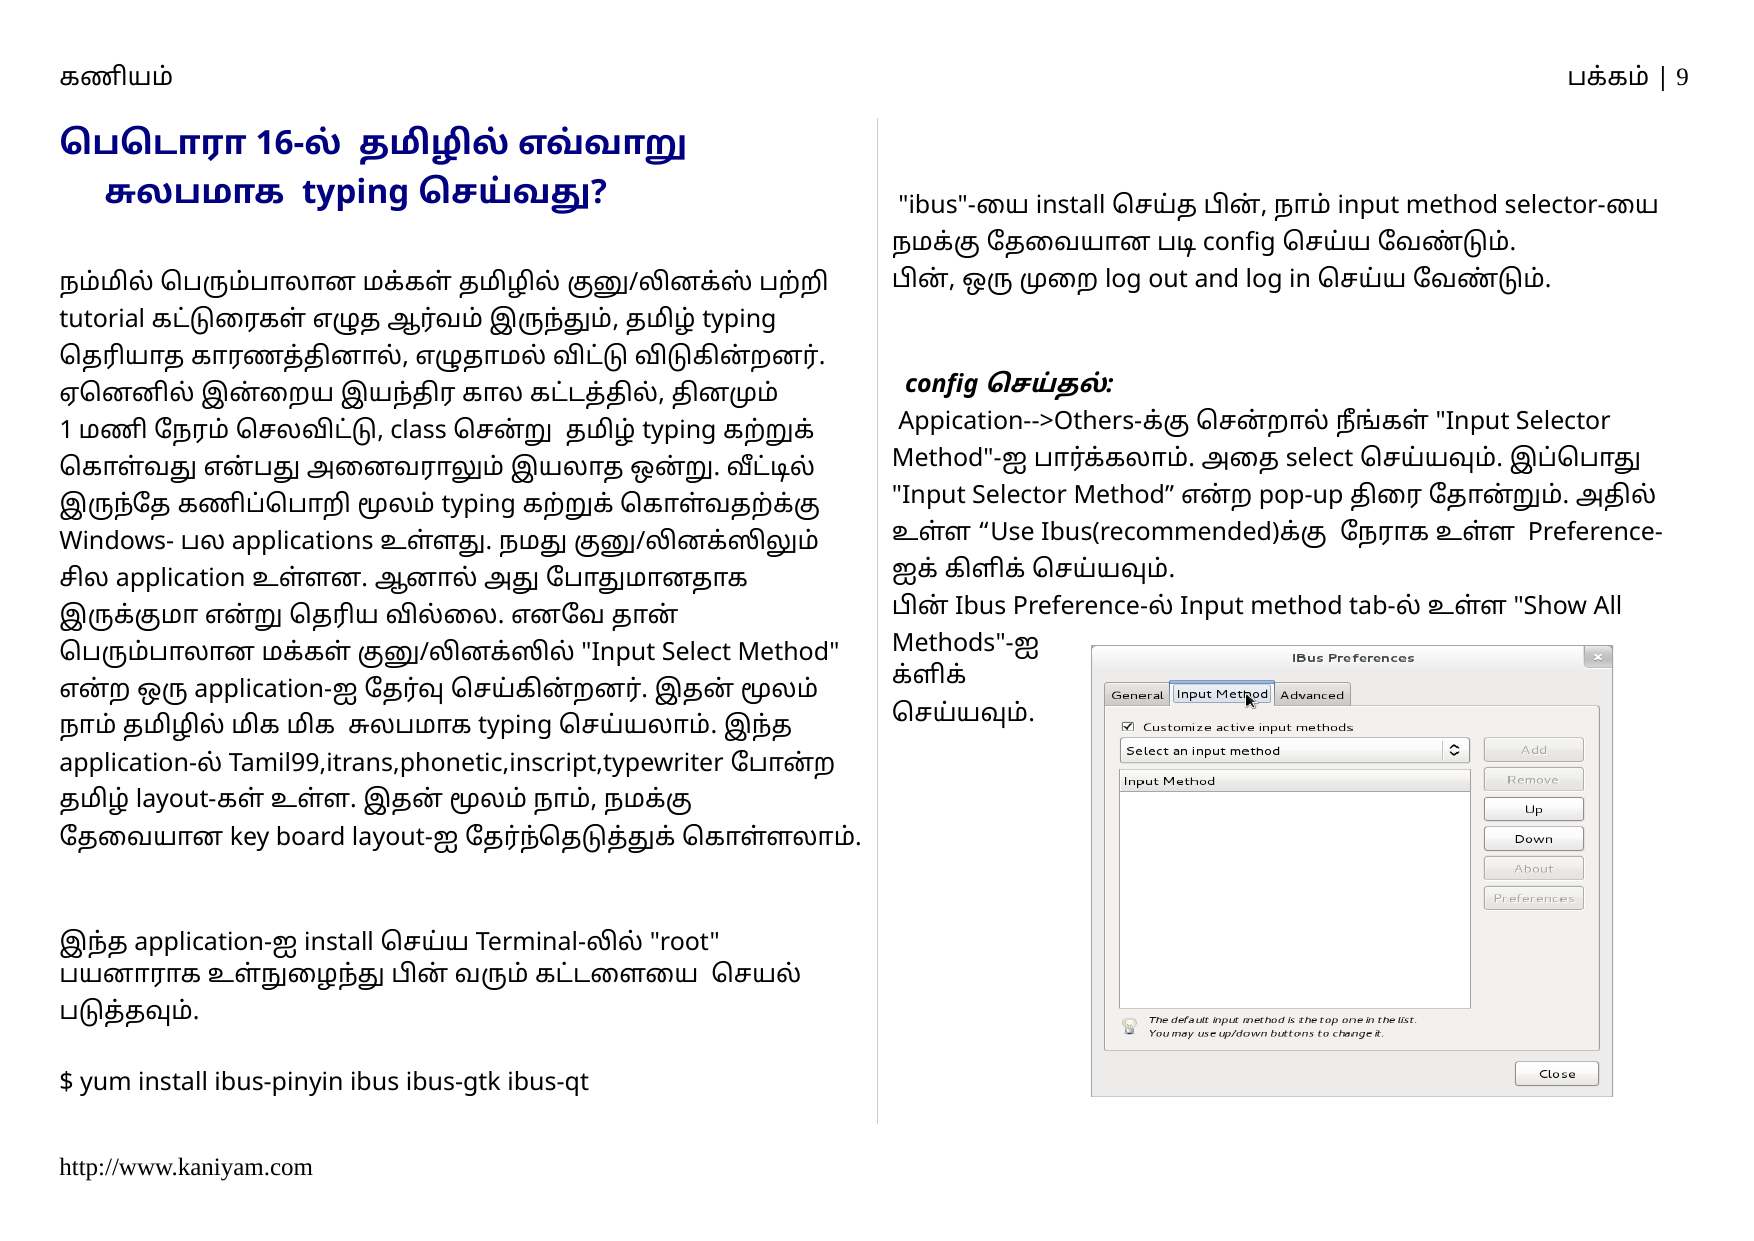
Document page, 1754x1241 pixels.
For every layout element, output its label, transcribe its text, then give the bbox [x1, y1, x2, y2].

text இந்த application-ஐ install செய்ய Terminal-லில் "root" பயனாராக உள்நுழைந்து பின் வரும் கட்டளையை செயல் படுத்தவும். [59, 923, 862, 1030]
text $ yum install ibus-pinyin ibus ibus-gtk ibus-qt [59, 1064, 862, 1098]
text config செய்தல்: [892, 366, 1695, 403]
text Appication-->Others-க்கு சென்றால் நீங்கள் "Input Selector Method"-ஐ பார்க்கலாம். அதை select செய்யவும். இப்பொது "Input Selector Method” என்ற pop-up திரை தோன்றும். அதில் உள்ள “Use Ibus(recommended)க்கு நேராக உள்ள Preference-ஐக் கிளிக் செய்யவும். [892, 403, 1695, 588]
text "ibus"-யை install செய்த பின், நாம் input method selector-யை நமக்கு தேவையான படி config செய்ய வேண்டும். [892, 187, 1695, 261]
subtitle பெடொரா 16-ல் தமிழில் எவ்வாறு சுலபமாக typing செய்வது? [59, 118, 862, 217]
text பின் Ibus Preference-ல் Input method tab-ல் உள்ள "Show All Methods"-ஐ க்ளிக் செய்யவும். [892, 588, 1695, 731]
text பின், ஒரு முறை log out and log in செய்ய வேண்டும். [892, 261, 1695, 298]
picture [1091, 645, 1614, 1097]
text நம்மில் பெரும்பாலான மக்கள் தமிழில் குனு/லினக்ஸ் பற்றி tutorial கட்டுரைகள் எழுத ஆர்வம் இருந்தும், தமிழ் typing தெரியாத காரணத்தினால், எழுதாமல் விட்டு விடுகின்றனர். ஏனெனில் இன்றைய இயந்திர கால கட்டத்தில், தினமும் 1மணி நேரம் செலவிட்டு, class சென்று தமிழ் typing கற்றுக் கொள்வது என்பது அனைவராலும் இயலாத ஒன்று. வீட்டில் இருந்தே கணிப்பொறி மூலம் typing கற்றுக் கொள்வதற்க்கு Windows- பல applications உள்ளது. நமது குனு/லினக்ஸிலும் சில application உள்ளன. ஆனால் அது போதுமானதாக இருக்குமா என்று தெரிய வில்லை. எனவே தான் பெரும்பாலான மக்கள் குனு/லினக்ஸில் "Input Select Method" என்ற ஒரு application-ஐ தேர்வு செய்கின்றனர். இதன் மூலம் நாம் தமிழில் மிக மிக சுலபமாக typing செய்யலாம். இந்த application-ல் Tamil99,itrans,phonetic,inscript,typewriter போன்ற தமிழ் layout-கள் உள்ள. இதன் மூலம் நாம், நமக்கு தேவையான key board layout-ஐ தேர்ந்தெடுத்துக் கொள்ளலாம். [59, 263, 862, 855]
